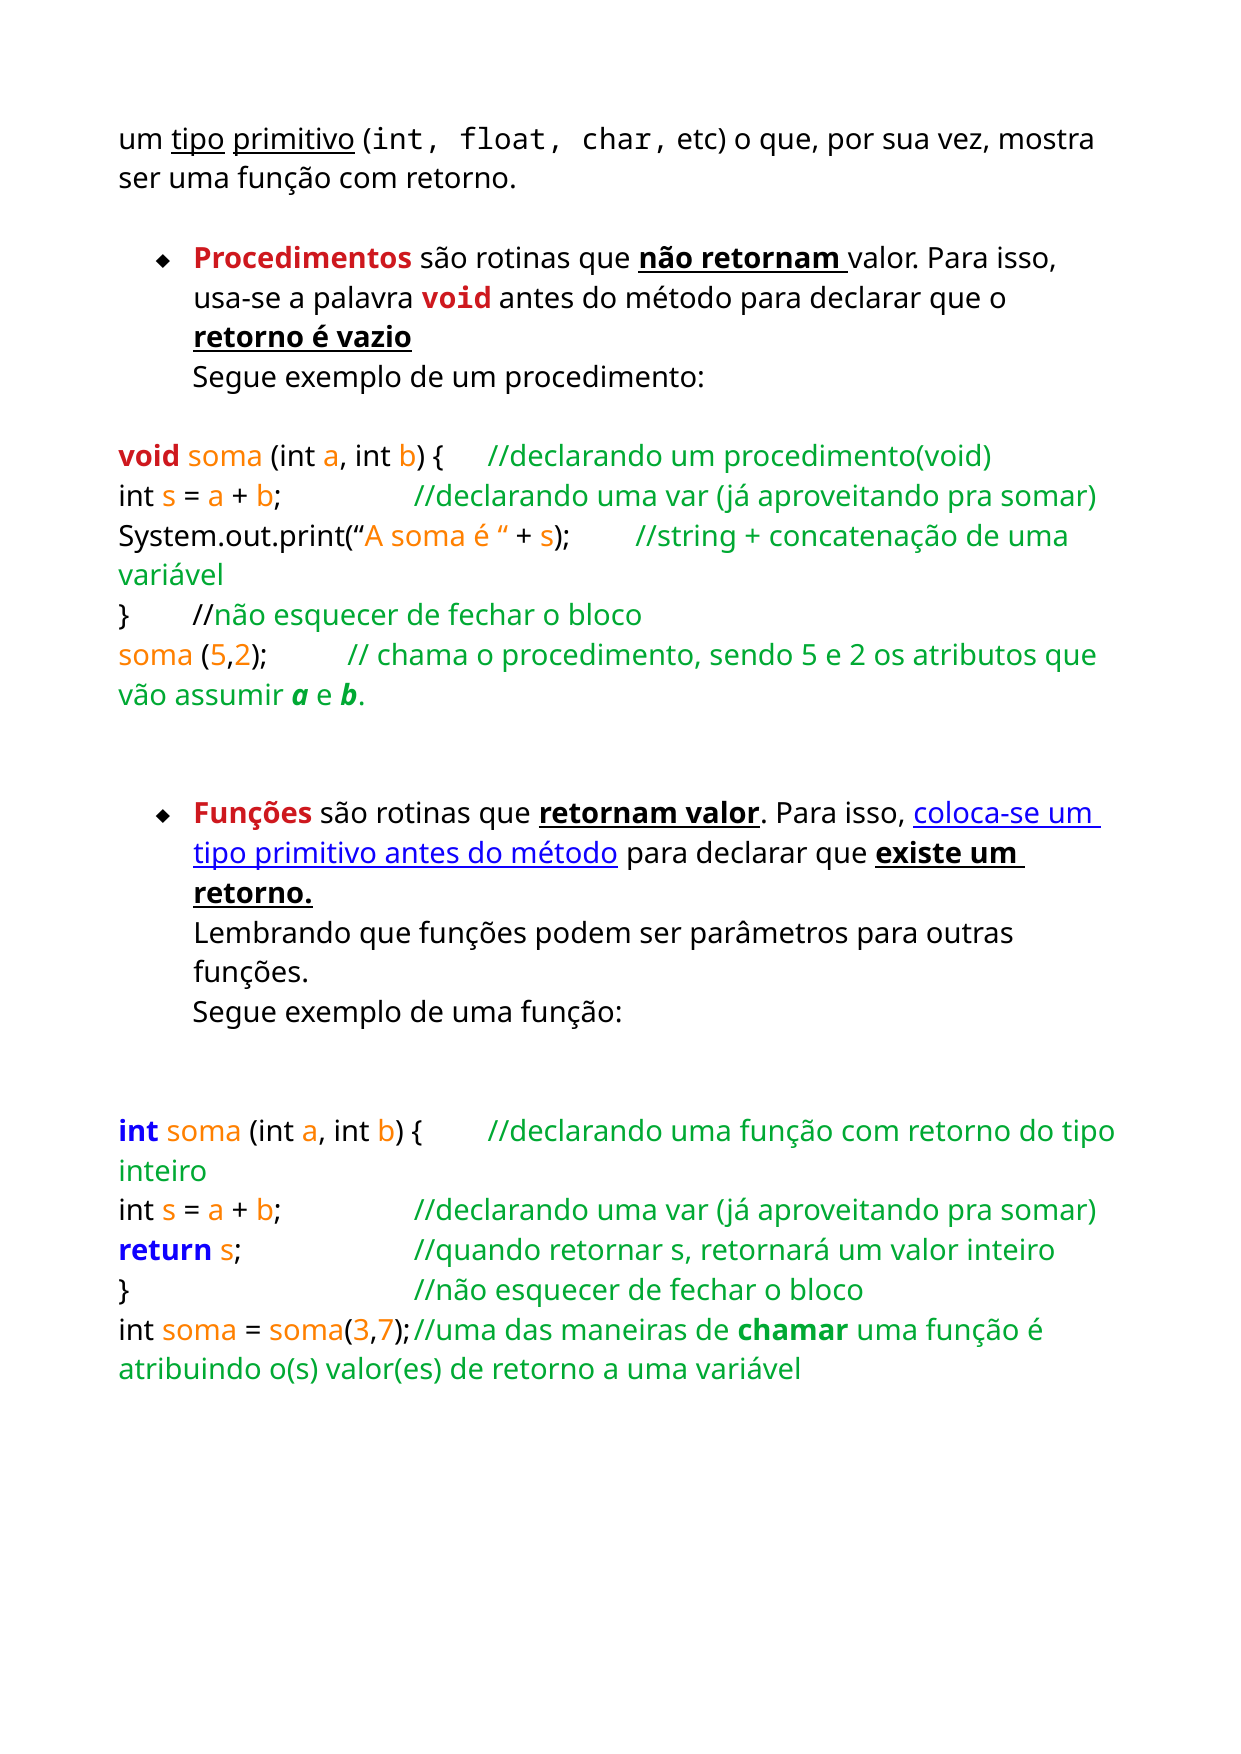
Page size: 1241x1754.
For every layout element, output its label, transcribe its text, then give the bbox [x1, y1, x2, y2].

list Procedimentos são rotinas que não retornam valor. Para isso, usa-se a palavra void antes do método para declarar que o retorno é vazio [156, 237, 1122, 356]
text int soma (int a, int b) { //declarando uma função com retorno do tipo inteiro [118, 1110, 1122, 1190]
text System.out.print(“A soma é “ + s); //string + concatenação de uma variável [118, 515, 1122, 594]
text int soma = soma(3,7); //uma das maneiras de chamar uma função é atribuindo o(s) valor(es) de retorno a uma variável [118, 1309, 1122, 1388]
text Segue exemplo de um procedimento: [118, 356, 1122, 396]
list Funções são rotinas que retornam valor. Para isso, coloca-se um tipo primitivo antes do método para declarar que existe um retorno. [156, 793, 1122, 912]
text int s = a + b; //declarando uma var (já aproveitando pra somar) [118, 1190, 1122, 1229]
text um tipo primitivo (int, float, char, etc) o que, por sua vez, mostra ser uma função com retorno. [118, 118, 1122, 197]
text int s = a + b; //declarando uma var (já aproveitando pra somar) [118, 475, 1122, 515]
text Segue exemplo de uma função: [118, 991, 1122, 1031]
text soma (5,2); // chama o procedimento, sendo 5 e 2 os atributos que vão assumir a e b. [118, 634, 1122, 713]
text void soma (int a, int b) { //declarando um procedimento(void) [118, 436, 1122, 475]
text } //não esquecer de fechar o bloco [118, 1269, 1122, 1309]
text } //não esquecer de fechar o bloco [118, 594, 1122, 634]
list Lembrando que funções podem ser parâmetros para outras funções. [156, 912, 1122, 991]
text return s; //quando retornar s, retornará um valor inteiro [118, 1229, 1122, 1269]
